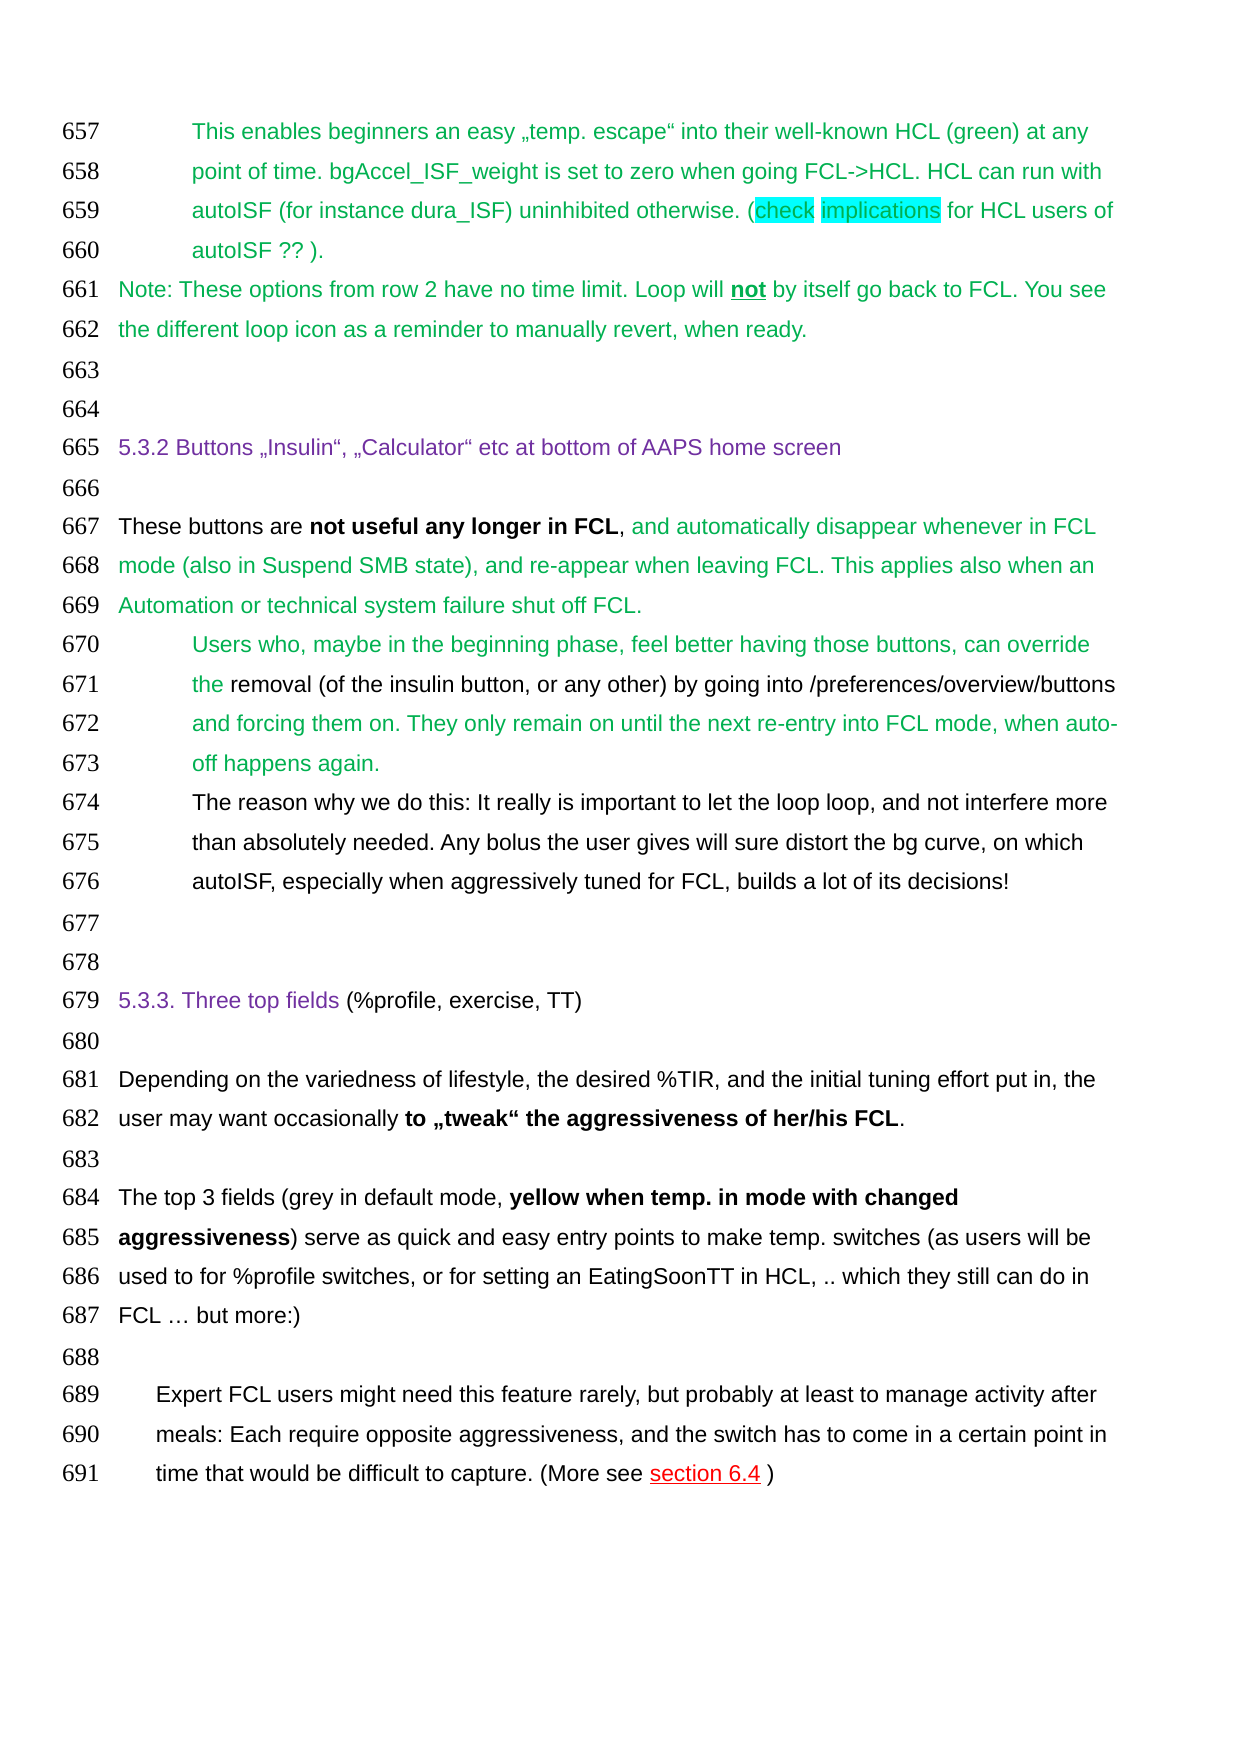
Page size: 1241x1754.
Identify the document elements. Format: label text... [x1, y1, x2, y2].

text 5.3.2 Buttons „Insulin“, „Calculator“ etc at bottom of AAPS home screen [118, 434, 1122, 460]
text 5.3.3. Three top fields (%profile, exercise, TT) [118, 987, 1122, 1013]
text Users who, maybe in the beginning phase, feel better having those buttons, can override the removal (of the insulin button, or any other) by going into /preferences/overview/buttons and forcing them on. They only remain on until the next re-entry into FCL mode, when auto-off happens again. [192, 631, 1122, 776]
text The reason why we do this: It really is important to let the loop loop, and not interfere more than absolutely needed. Any bolus the user gives will sure distort the bg curve, on which autoISF, especially when aggressively tuned for FCL, builds a lot of its decisions! [192, 789, 1122, 894]
text Note: These options from row 2 have no time limit. Loop will not by itself go back to FCL. You see the different loop icon as a reminder to manually revert, when ready. [118, 276, 1122, 342]
text This enables beginners an easy „temp. escape“ into their well-known HCL (green) at any point of time. bgAccel_ISF_weight is set to zero when going FCL->HCL. HCL can run with autoISF (for instance dura_ISF) uninhibited otherwise. (check implications for HCL users of autoISF ?? ). [192, 118, 1122, 263]
text Depending on the variedness of lifestyle, the desired %TIR, and the initial tuning effort put in, the user may want occasionally to „tweak“ the aggressiveness of her/his FCL. [118, 1066, 1122, 1131]
text The top 3 fields (grey in default mode, yellow when temp. in mode with changed aggressiveness) serve as quick and easy entry points to make temp. switches (as users will be used to for %profile switches, or for setting an EatingSoonTT in HCL, .. which they still can do in FCL … but more:) [118, 1184, 1122, 1329]
text These buttons are not useful any longer in FCL, and automatically disappear whenever in FCL mode (also in Suspend SMB state), and re-appear when leaving FCL. This applies also when an Automation or technical system failure shut off FCL. [118, 513, 1122, 618]
text Expert FCL users might need this feature rarely, but probably at least to manage activity after meals: Each require opposite aggressiveness, and the switch has to come in a certain point in time that would be difficult to capture. (More see section 6.4 ) [156, 1381, 1122, 1487]
